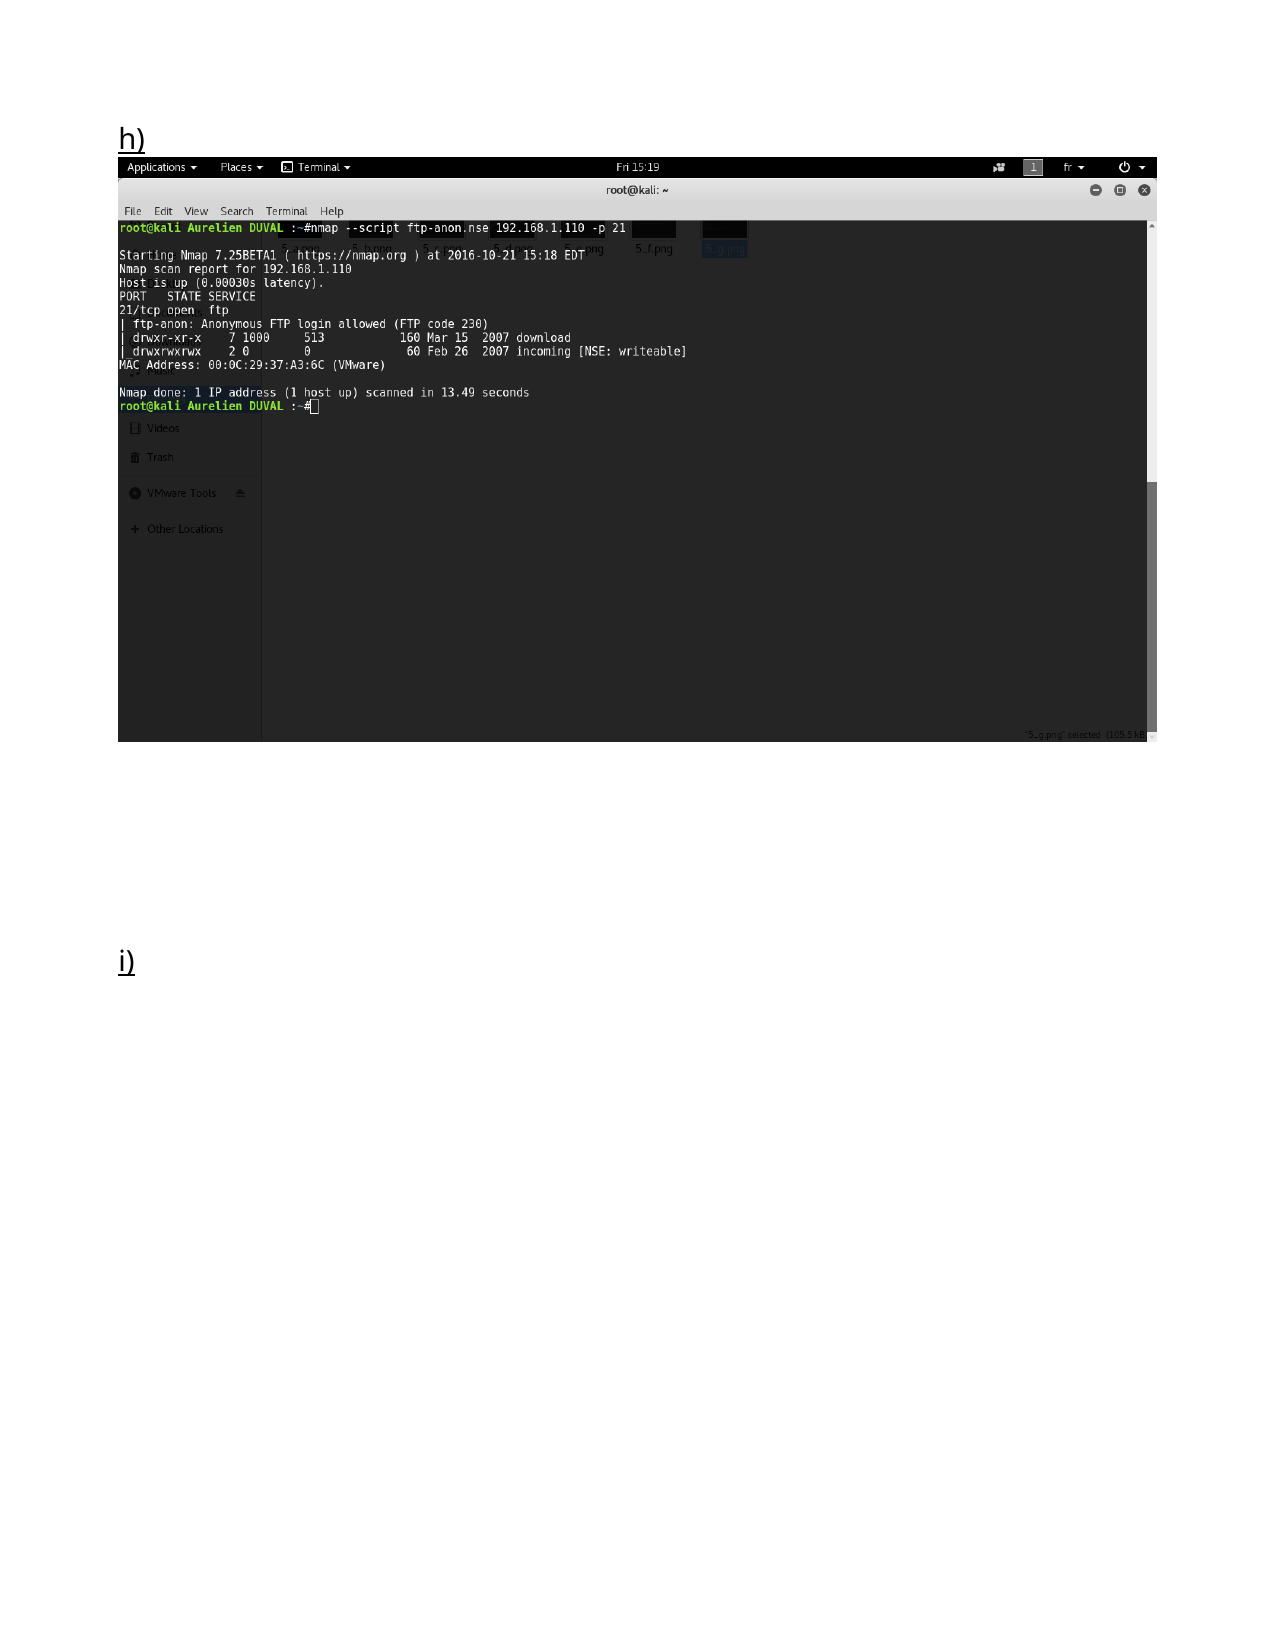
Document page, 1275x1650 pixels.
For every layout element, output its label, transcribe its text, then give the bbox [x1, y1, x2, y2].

text i) [118, 940, 1157, 980]
text h) [118, 118, 1157, 157]
picture [118, 157, 1157, 742]
